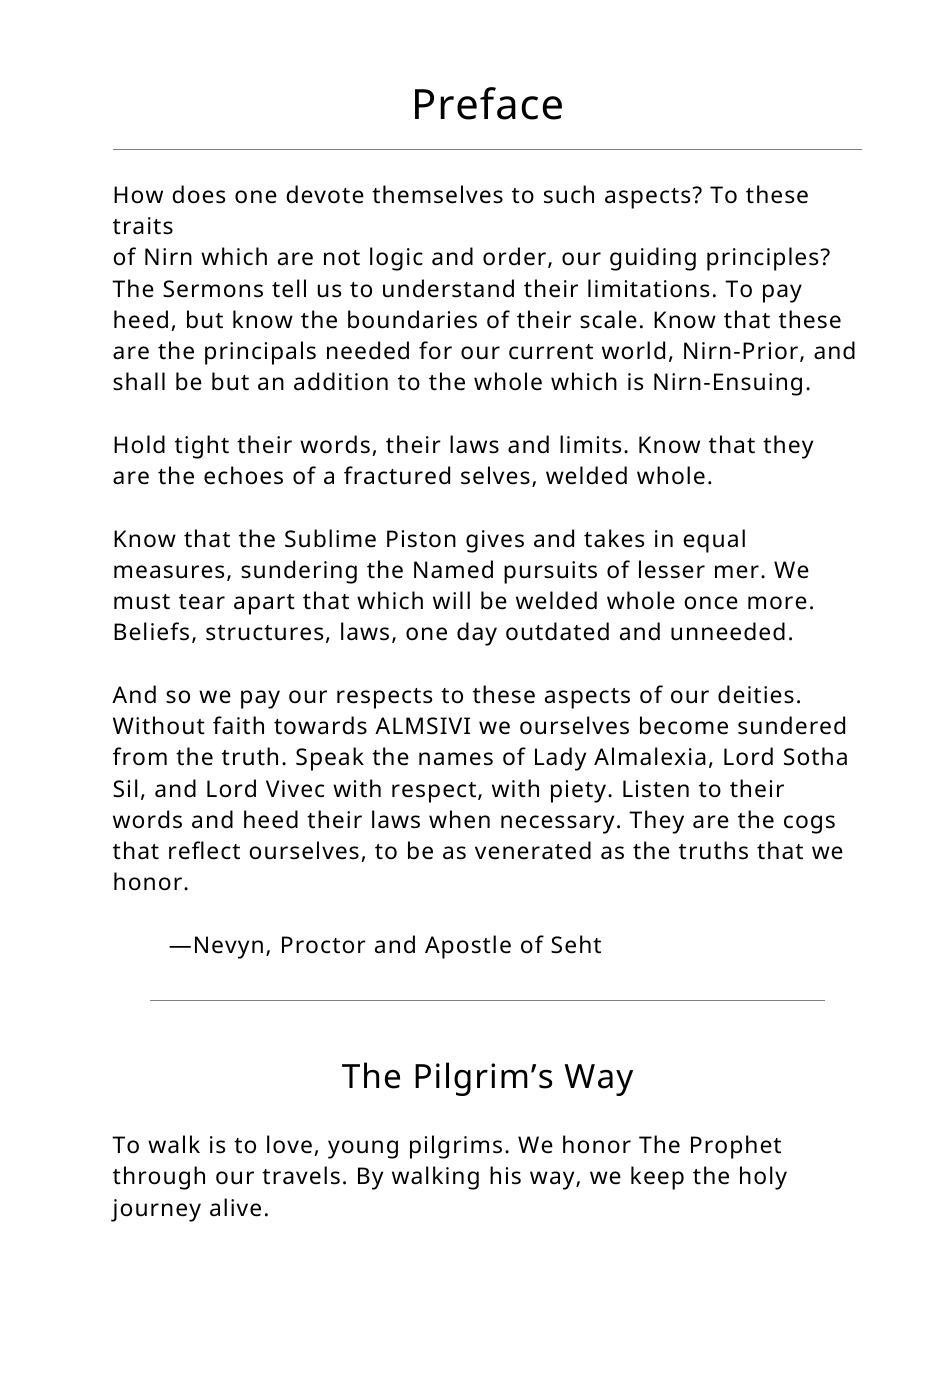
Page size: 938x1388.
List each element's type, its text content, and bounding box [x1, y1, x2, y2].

text —Nevyn, Proctor and Apostle of Seht [169, 929, 862, 960]
text How does one devote themselves to such aspects? To these traits of Nirn which are not logic and order, our guiding principles? The Sermons tell us to understand their limitations. To pay heed, but know the boundaries of their scale. Know that these are the principals needed for our current world, Nirn-Prior, and shall be but an addition to the whole which is Nirn-Ensuing. [112, 179, 862, 397]
text Hold tight their words, their laws and limits. Know that they are the echoes of a fractured selves, welded whole. [112, 429, 862, 491]
text To walk is to love, young pilgrims. We honor The Prophet through our travels. By walking his way, we keep the holy journey alive. [112, 1129, 862, 1223]
text And so we pay our respects to these aspects of our deities. Without faith towards ALMSIVI we ourselves become sundered from the truth. Speak the names of Lady Almalexia, Lord Sotha Sil, and Lord Vivec with respect, with piety. Listen to their words and heed their laws when necessary. They are the cogs that reflect ourselves, to be as venerated as the truths that we honor. [112, 679, 862, 897]
text The Pilgrim’s Way [112, 1052, 862, 1098]
text Know that the Sublime Piston gives and takes in equal measures, sundering the Named pursuits of lesser mer. We must tear apart that which will be welded whole once more. Beliefs, structures, laws, one day outdated and unneeded. [112, 522, 862, 647]
text Preface [112, 75, 862, 132]
